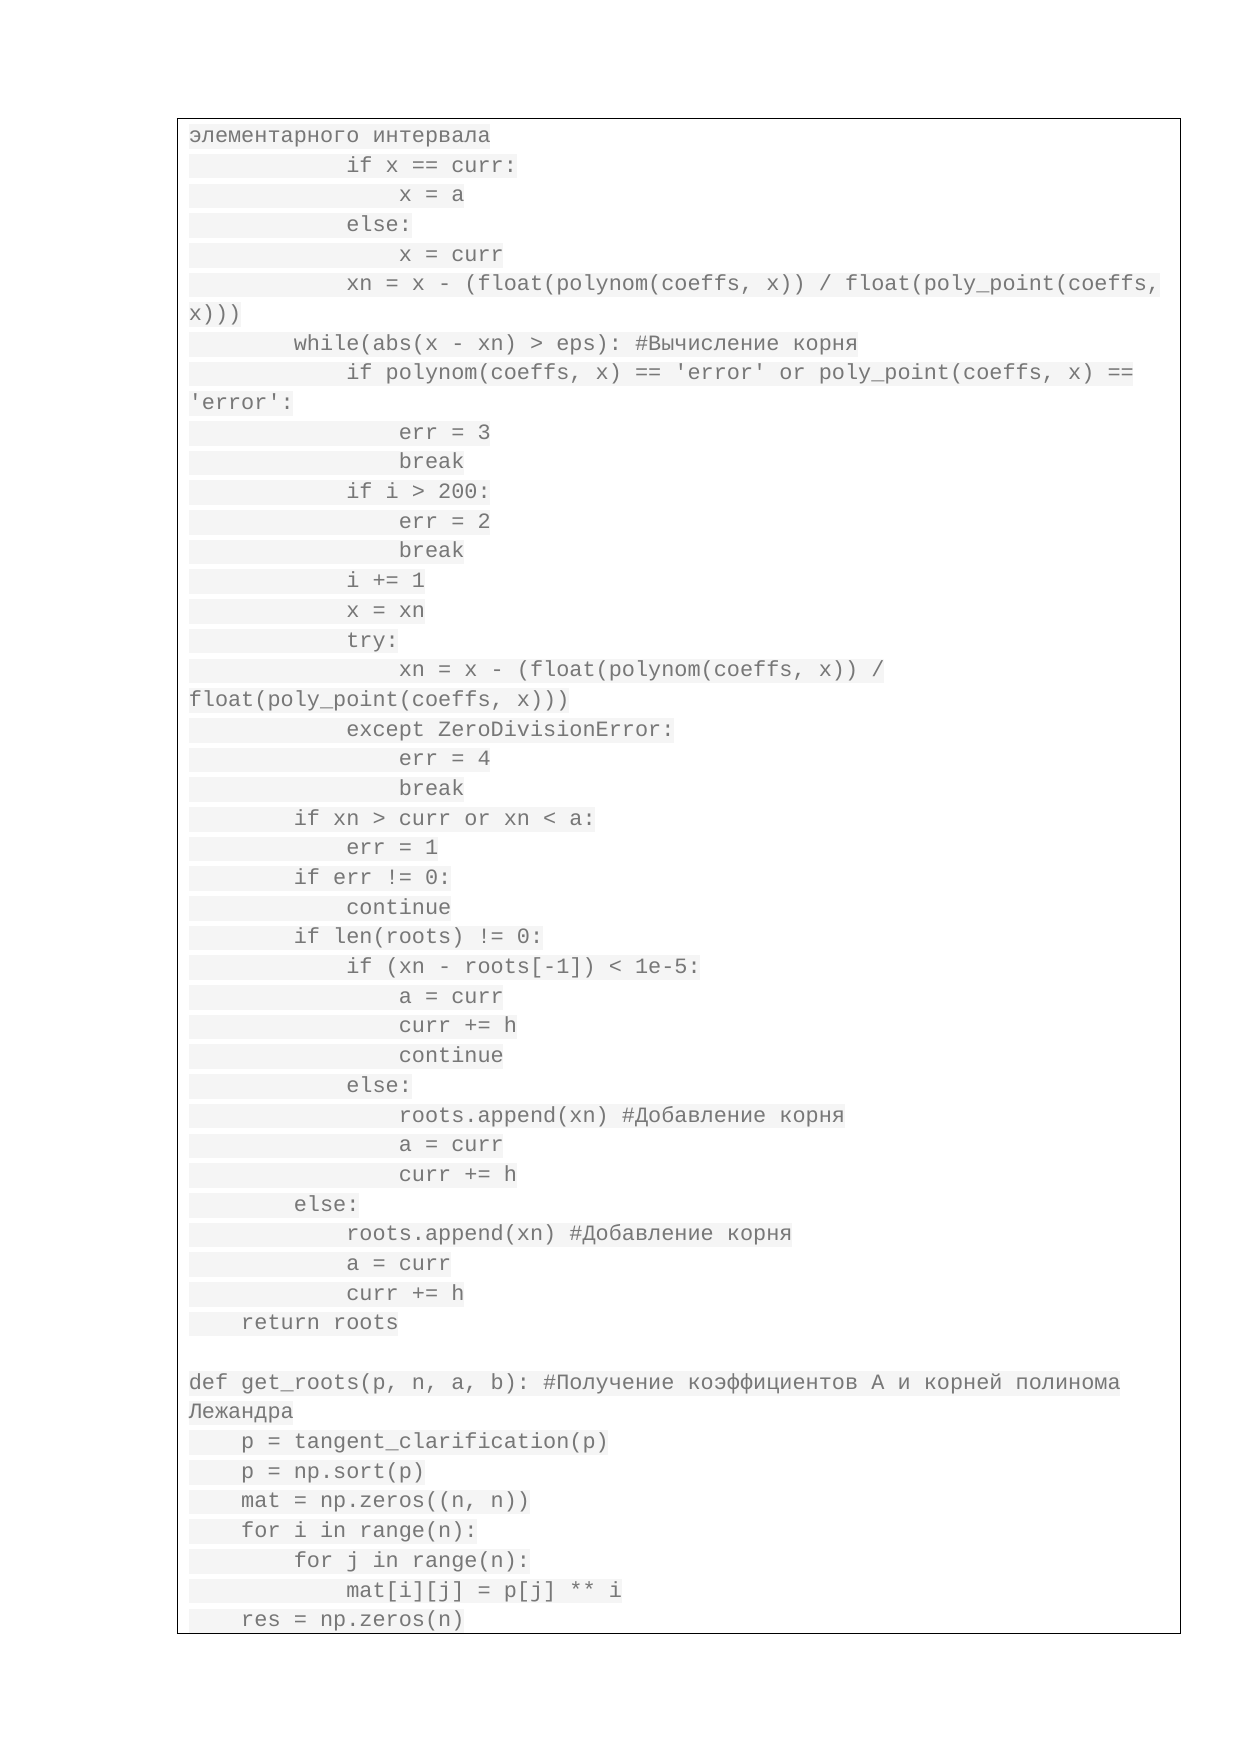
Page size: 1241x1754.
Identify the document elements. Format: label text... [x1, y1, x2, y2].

table_header элементарного интервала if x == curr: x = a else: x = curr xn = x - (float(polynom(coeffs, x)) / float(poly_point(coeffs, x))) while(abs(x - xn) > eps): #Вычисление корня if polynom(coeffs, x) == 'error' or poly_point(coeffs, x) == 'error': err = 3 break if i > 200: err = 2 break i += 1 x = xn try: xn = x - (float(polynom(coeffs, x)) / float(poly_point(coeffs, x))) except ZeroDivisionError: err = 4 break if xn > curr or xn < a: err = 1 if err != 0: continue if len(roots) != 0: if (xn - roots[-1]) < 1e-5: a = curr curr += h continue else: roots.append(xn) #Добавление корня a = curr curr += h else: roots.append(xn) #Добавление корня a = curr curr += h return roots def get_roots(p, n, a, b): #Получение коэффициентов A и корней полинома Лежандра p = tangent_clarification(p) p = np.sort(p) mat = np.zeros((n, n)) for i in range(n): for j in range(n): mat[i][j] = p[j] ** i res = np.zeros(n) [178, 119, 1180, 1633]
